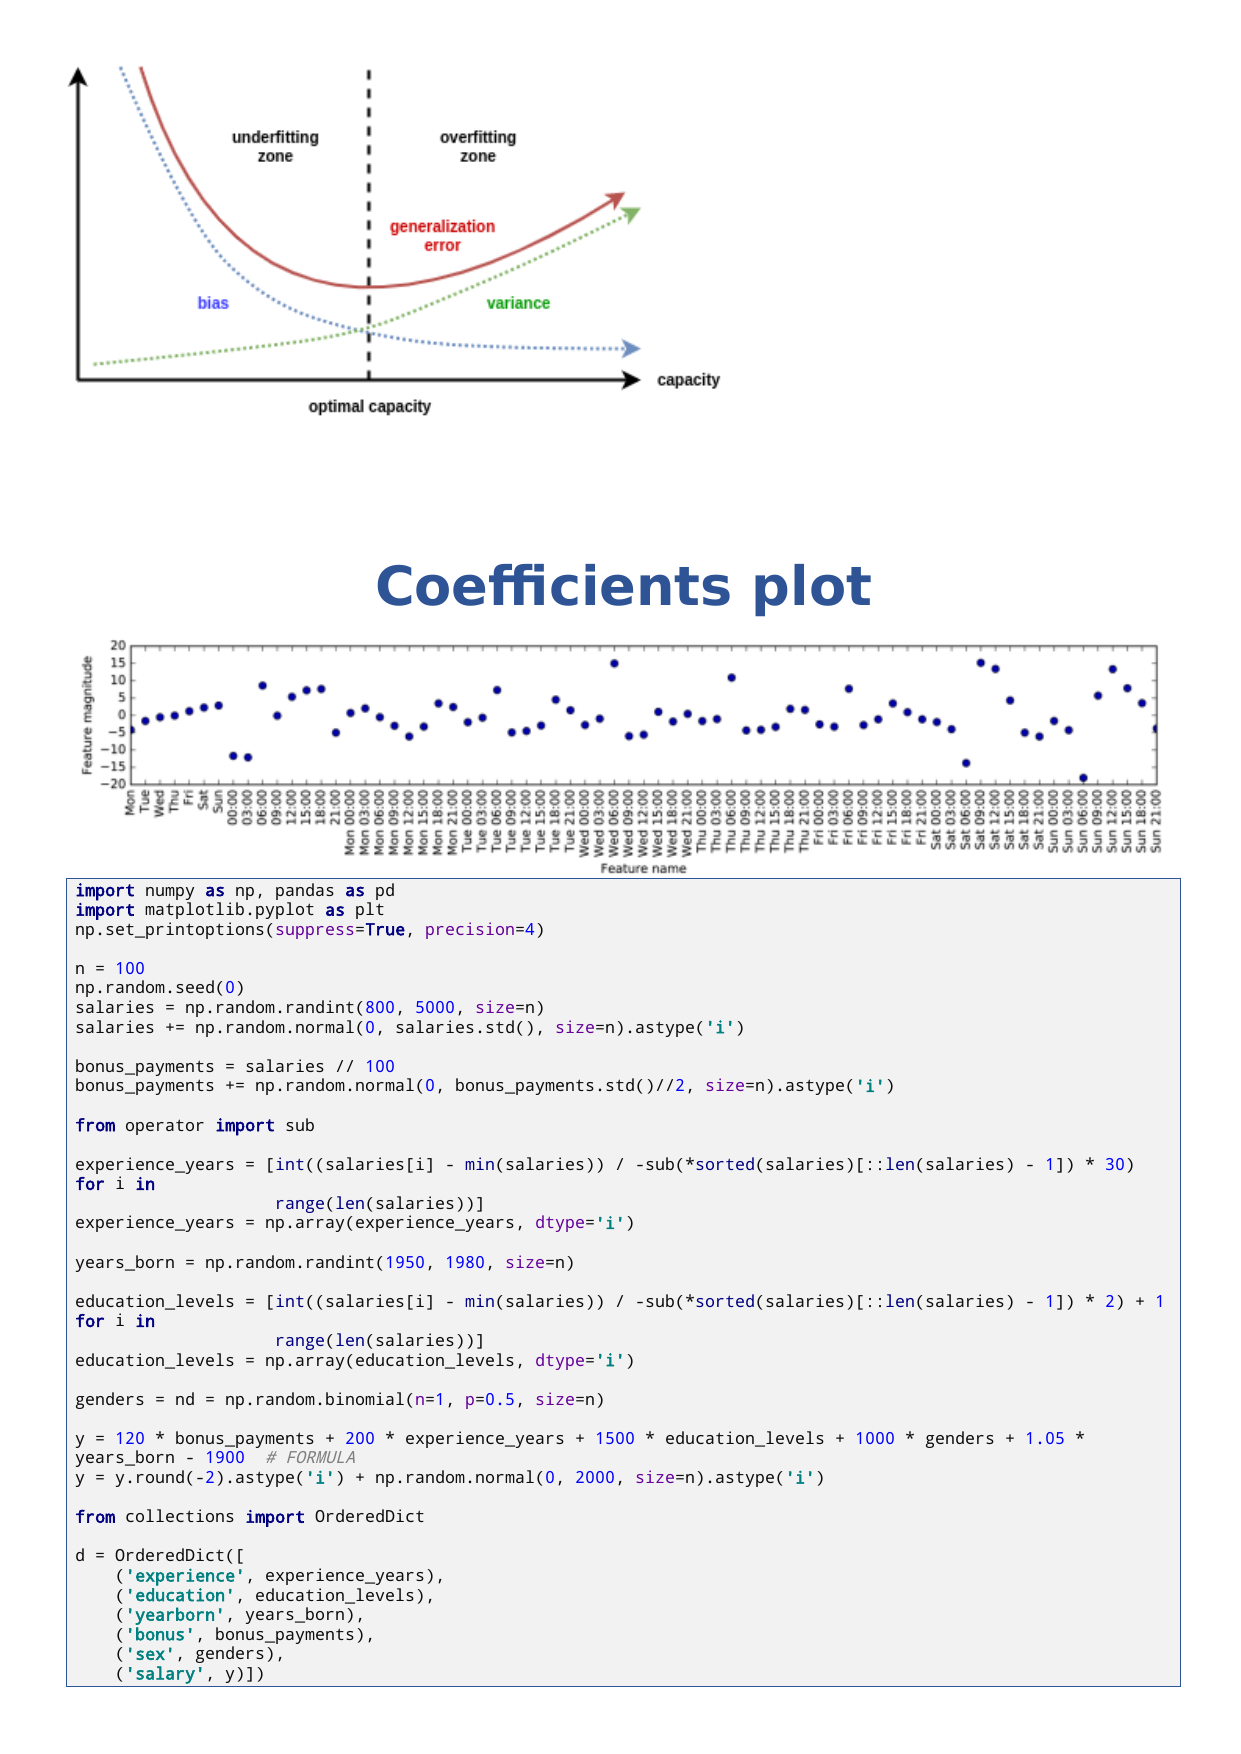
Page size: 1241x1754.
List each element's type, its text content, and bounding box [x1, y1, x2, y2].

picture [65, 618, 1180, 878]
text import numpy as np, pandas as pd import matplotlib.pyplot as plt np.set_printoptions(suppress=True, precision=4) n = 100 np.random.seed(0) salaries = np.random.randint(800, 5000, size=n) salaries += np.random.normal(0, salaries.std(), size=n).astype('i') bonus_payments = salaries // 100 bonus_payments += np.random.normal(0, bonus_payments.std()//2, size=n).astype('i') from operator import sub experience_years = [int((salaries[i] - min(salaries)) / -sub(*sorted(salaries)[::len(salaries) - 1]) * 30) for i in range(len(salaries))] experience_years = np.array(experience_years, dtype='i') years_born = np.random.randint(1950, 1980, size=n) education_levels = [int((salaries[i] - min(salaries)) / -sub(*sorted(salaries)[::len(salaries) - 1]) * 2) + 1 for i in range(len(salaries))] education_levels = np.array(education_levels, dtype='i') genders = nd = np.random.binomial(n=1, p=0.5, size=n) y = 120 * bonus_payments + 200 * experience_years + 1500 * education_levels + 1000 * genders + 1.05 * years_born - 1900 # FORMULA y = y.round(-2).astype('i') + np.random.normal(0, 2000, size=n).astype('i') from collections import OrderedDict d = OrderedDict([ ('experience', experience_years), ('education', education_levels), ('yearborn', years_born), ('bonus', bonus_payments), ('sex', genders), ('salary', y)]) [67, 879, 1180, 1686]
picture [65, 54, 750, 428]
text Coefficients plot [66, 555, 1181, 618]
